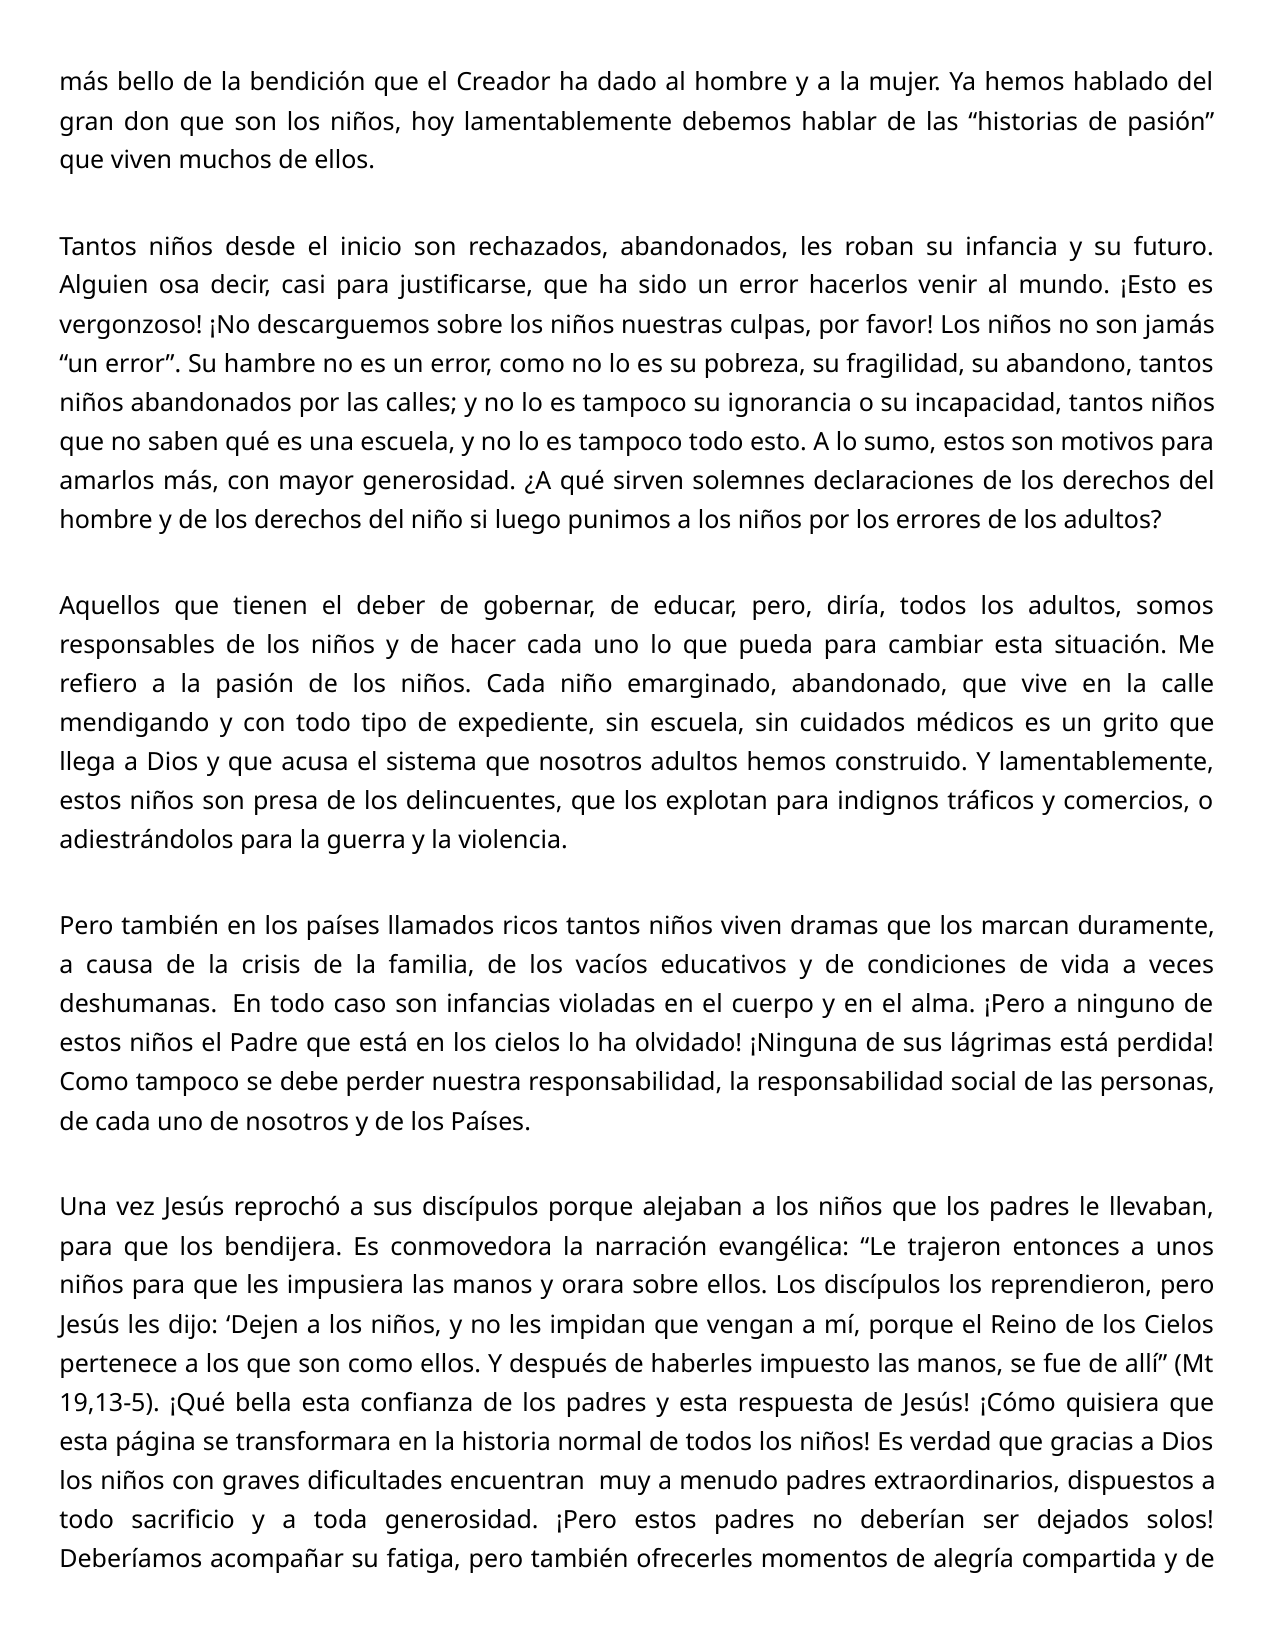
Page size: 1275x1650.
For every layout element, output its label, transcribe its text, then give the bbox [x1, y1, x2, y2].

text Una vez Jesús reprochó a sus discípulos porque alejaban a los niños que los padres le llevaban, para que los bendijera. Es conmovedora la narración evangélica: “Le trajeron entonces a unos niños para que les impusiera las manos y orara sobre ellos. Los discípulos los reprendieron, pero Jesús les dijo: ‘Dejen a los niños, y no les impidan que vengan a mí, porque el Reino de los Cielos pertenece a los que son como ellos. Y después de haberles impuesto las manos, se fue de allí” (Mt 19,13-5). ¡Qué bella esta confianza de los padres y esta respuesta de Jesús! ¡Cómo quisiera que esta página se transformara en la historia normal de todos los niños! Es verdad que gracias a Dios los niños con graves dificultades encuentran muy a menudo padres extraordinarios, dispuestos a todo sacrificio y a toda generosidad. ¡Pero estos padres no deberían ser dejados solos! Deberíamos acompañar su fatiga, pero también ofrecerles momentos de alegría compartida y de [59, 1184, 1216, 1575]
text Tantos niños desde el inicio son rechazados, abandonados, les roban su infancia y su futuro. Alguien osa decir, casi para justificarse, que ha sido un error hacerlos venir al mundo. ¡Esto es vergonzoso! ¡No descarguemos sobre los niños nuestras culpas, por favor! Los niños no son jamás “un error”. Su hambre no es un error, como no lo es su pobreza, su fragilidad, su abandono, tantos niños abandonados por las calles; y no lo es tampoco su ignorancia o su incapacidad, tantos niños que no saben qué es una escuela, y no lo es tampoco todo esto. A lo sumo, estos son motivos para amarlos más, con mayor generosidad. ¿A qué sirven solemnes declaraciones de los derechos del hombre y de los derechos del niño si luego punimos a los niños por los errores de los adultos? [59, 223, 1216, 536]
text Aquellos que tienen el deber de gobernar, de educar, pero, diría, todos los adultos, somos responsables de los niños y de hacer cada uno lo que pueda para cambiar esta situación. Me refiero a la pasión de los niños. Cada niño emarginado, abandonado, que vive en la calle mendigando y con todo tipo de expediente, sin escuela, sin cuidados médicos es un grito que llega a Dios y que acusa el sistema que nosotros adultos hemos construido. Y lamentablemente, estos niños son presa de los delincuentes, que los explotan para indignos tráficos y comercios, o adiestrándolos para la guerra y la violencia. [59, 582, 1216, 856]
text Pero también en los países llamados ricos tantos niños viven dramas que los marcan duramente, a causa de la crisis de la familia, de los vacíos educativos y de condiciones de vida a veces deshumanas. En todo caso son infancias violadas en el cuerpo y en el alma. ¡Pero a ninguno de estos niños el Padre que está en los cielos lo ha olvidado! ¡Ninguna de sus lágrimas está perdida! Como tampoco se debe perder nuestra responsabilidad, la responsabilidad social de las personas, de cada uno de nosotros y de los Países. [59, 903, 1216, 1137]
text más bello de la bendición que el Creador ha dado al hombre y a la mujer. Ya hemos hablado del gran don que son los niños, hoy lamentablemente debemos hablar de las “historias de pasión” que viven muchos de ellos. [59, 59, 1216, 176]
